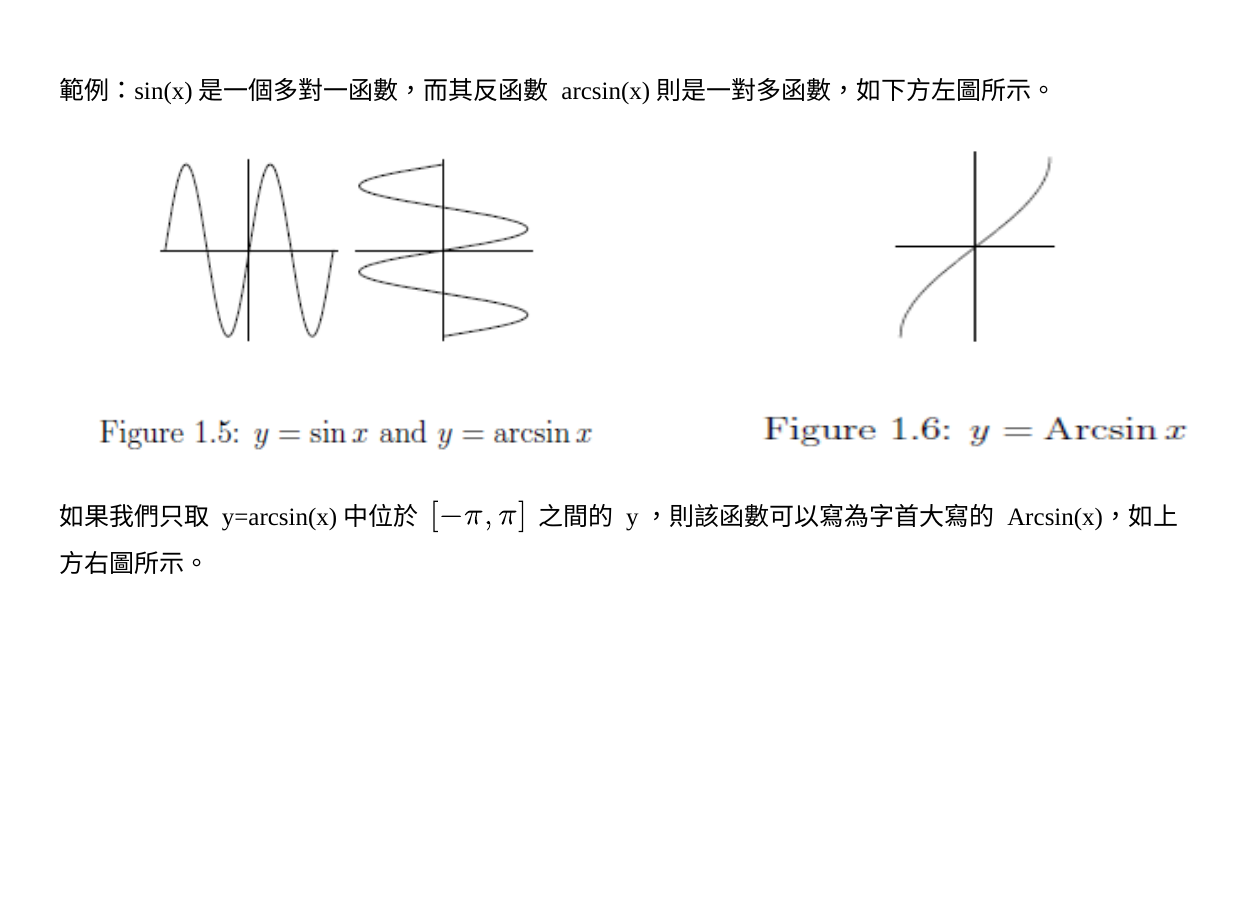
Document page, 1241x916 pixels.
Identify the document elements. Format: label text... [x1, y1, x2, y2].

text 如果我們只取 y=arcsin(x) 中位於 之間的 y ，則該函數可以寫為字首大寫的 Arcsin(x)，如上方右圖所示。 [59, 497, 1181, 580]
picture [748, 150, 1200, 462]
text 範例：sin(x) 是一個多對一函數，而其反函數 arcsin(x) 則是一對多函數，如下方左圖所示。 [59, 71, 1181, 107]
picture [90, 133, 609, 460]
